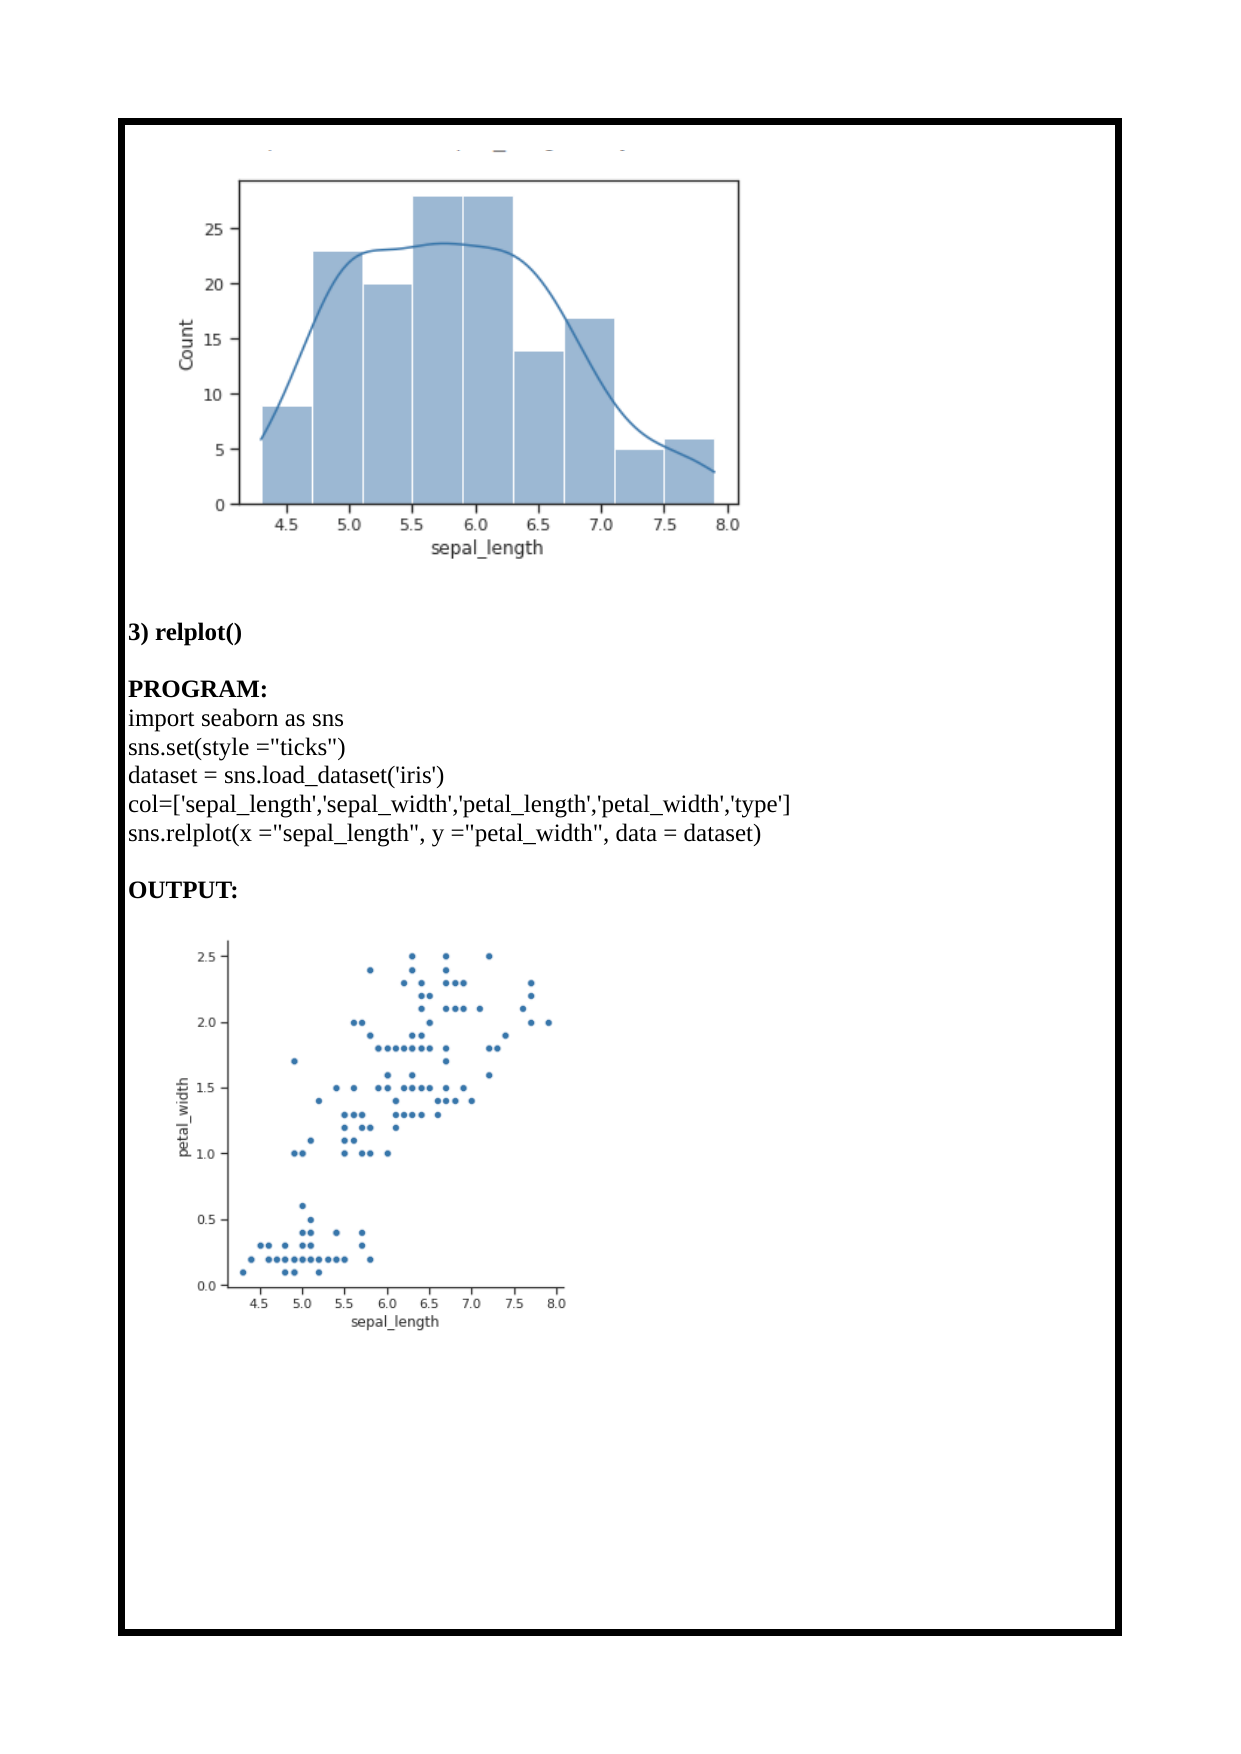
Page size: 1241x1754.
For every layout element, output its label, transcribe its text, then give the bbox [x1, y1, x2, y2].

text 3) relplot() [128, 617, 1112, 645]
text sns.relplot(x ="sepal_length", y ="petal_width", data = dataset) [128, 818, 1112, 847]
text dataset = sns.load_dataset('iris') [128, 760, 1112, 789]
text sns.set(style ="ticks") [128, 732, 1112, 760]
text import seaborn as sns [128, 703, 1112, 732]
picture [165, 150, 526, 574]
text OUTPUT: [128, 875, 1112, 904]
text PROGRAM: [128, 674, 1112, 703]
picture [160, 923, 439, 1347]
text col=['sepal_length','sepal_width','petal_length','petal_width','type'] [128, 789, 1112, 818]
